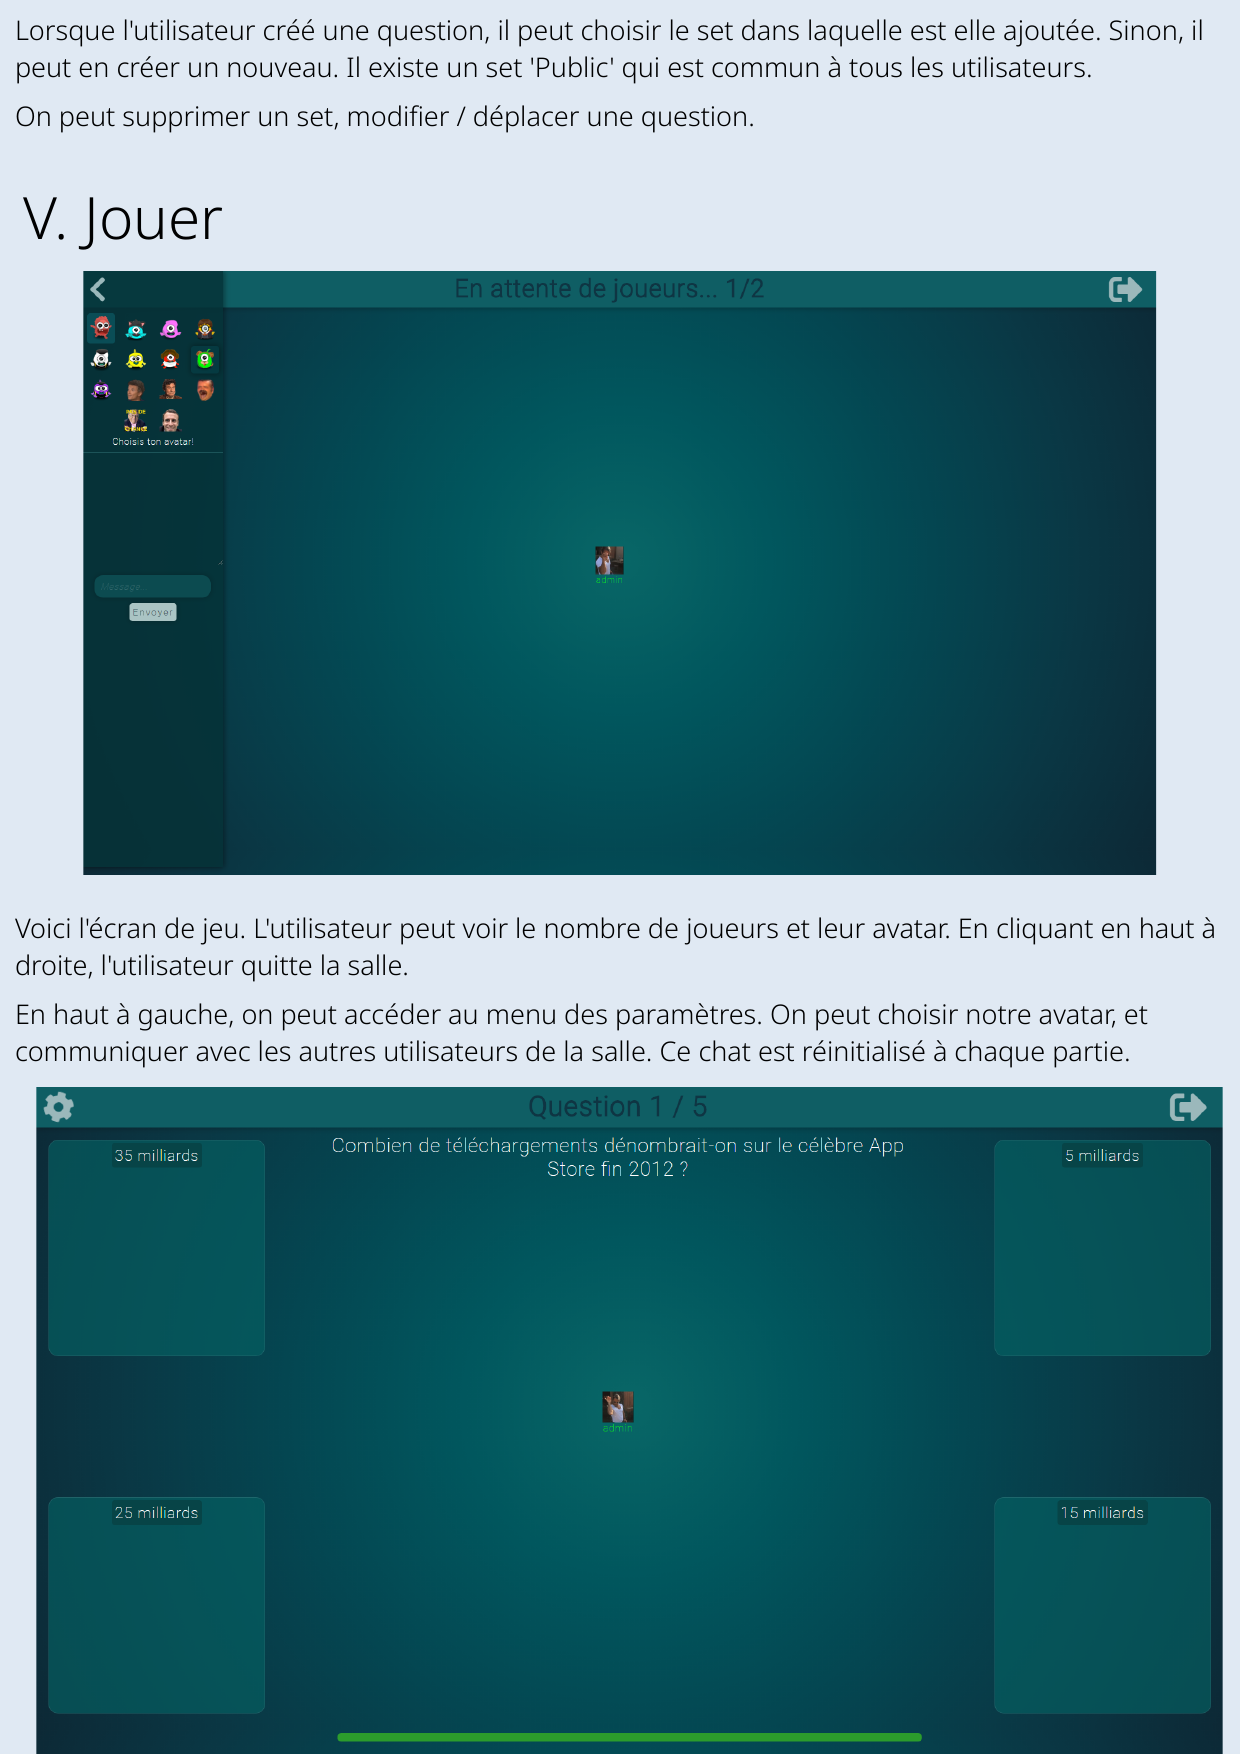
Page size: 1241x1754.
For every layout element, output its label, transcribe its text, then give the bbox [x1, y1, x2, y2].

text En haut à gauche, on peut accéder au menu des paramètres. On peut choisir notre avatar, et communiquer avec les autres utilisateurs de la salle. Ce chat est réinitialisé à chaque partie. [15, 996, 1240, 1069]
text Voici l'écran de jeu. L'utilisateur peut voir le nombre de joueurs et leur avatar. En cliquant en haut à droite, l'utilisateur quitte la salle. [15, 909, 1240, 983]
picture [83, 271, 1157, 875]
text Lorsque l'utilisateur créé une question, il peut choisir le set dans laquelle est elle ajoutée. Sinon, il peut en créer un nouveau. Il existe un set 'Public' qui est commun à tous les utilisateurs. [15, 12, 1240, 86]
subtitle V. Jouer [24, 177, 1240, 256]
text On peut supprimer un set, modifier / déplacer une question. [15, 98, 1240, 135]
picture [36, 1087, 1223, 1754]
